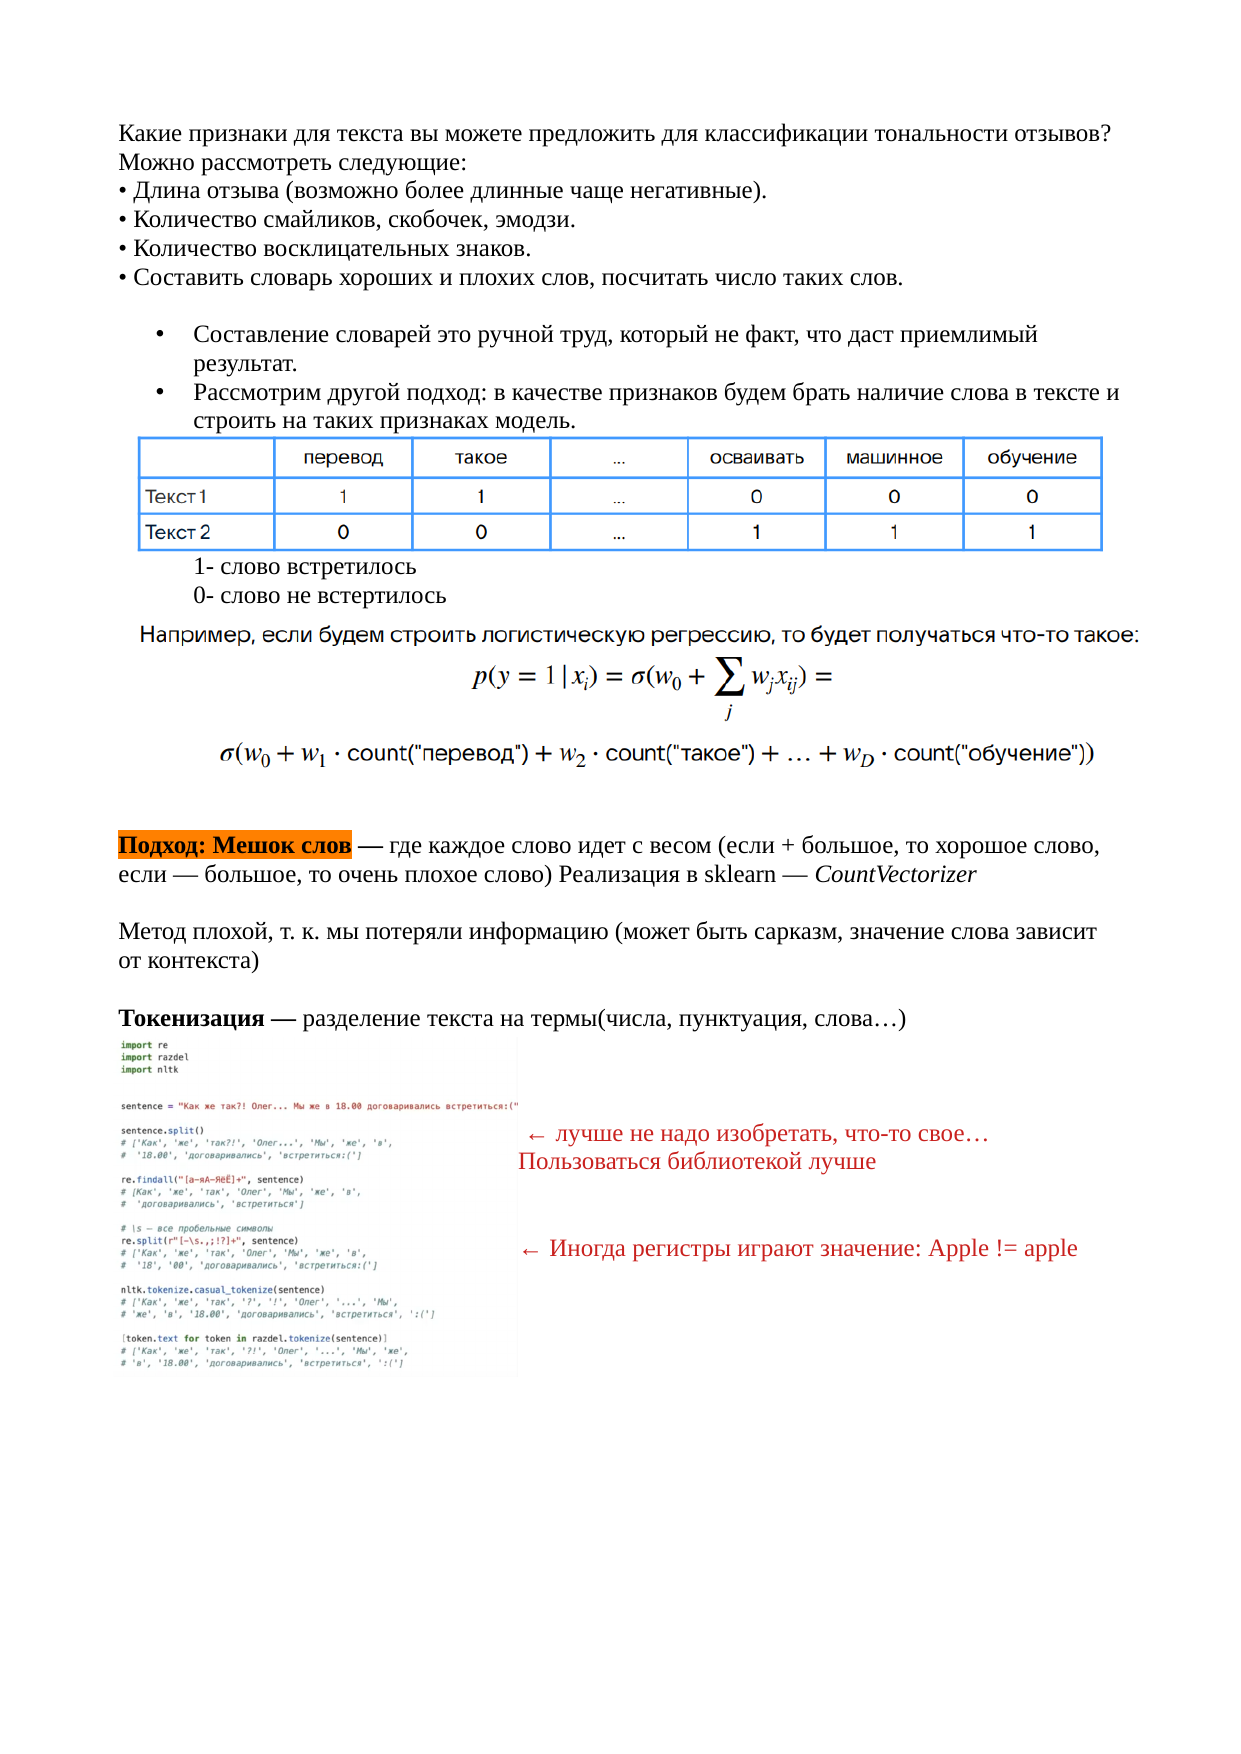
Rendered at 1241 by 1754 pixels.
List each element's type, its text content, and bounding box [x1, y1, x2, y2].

list 0- слово не встертилось [156, 580, 1122, 609]
text ← лучше не надо изобретать, что-то свое… Пользоваться библиотекой лучше [518, 1118, 1122, 1175]
text • Количество восклицательных знаков. [118, 233, 1122, 262]
picture [136, 620, 1141, 773]
text • Количество смайликов, скобочек, эмодзи. [118, 204, 1122, 233]
text Подход: Мешок слов — где каждое слово идет с весом (если + большое, то хорошое слово, если — большое, то очень плохое слово) Реализация в sklearn — CountVectorizer [118, 830, 1122, 888]
text • Составить словарь хороших и плохих слов, посчитать число таких слов. [118, 262, 1122, 291]
picture [136, 434, 1104, 552]
text Токенизация — разделение текста на термы(числа, пунктуация, слова…) [118, 1003, 1122, 1031]
text ← Иногда регистры играют значение: Apple != apple [518, 1233, 1122, 1261]
text • Длина отзыва (возможно более длинные чаще негативные). [118, 176, 1122, 204]
list Рассмотрим другой подход: в качестве признаков будем брать наличие слова в тексте и строить на таких признаках модель. [156, 377, 1122, 434]
picture [113, 1037, 518, 1377]
list 1- слово встретилось [156, 434, 1122, 580]
text Метод плохой, т. к. мы потеряли информацию (может быть сарказм, значение слова зависит от контекста) [118, 916, 1122, 974]
list Составление словарей это ручной труд, который не факт, что даст приемлимый результат. [156, 319, 1122, 377]
text Какие признаки для текста вы можете предложить для классификации тональности отзывов? Можно рассмотреть следующие: [118, 118, 1122, 176]
